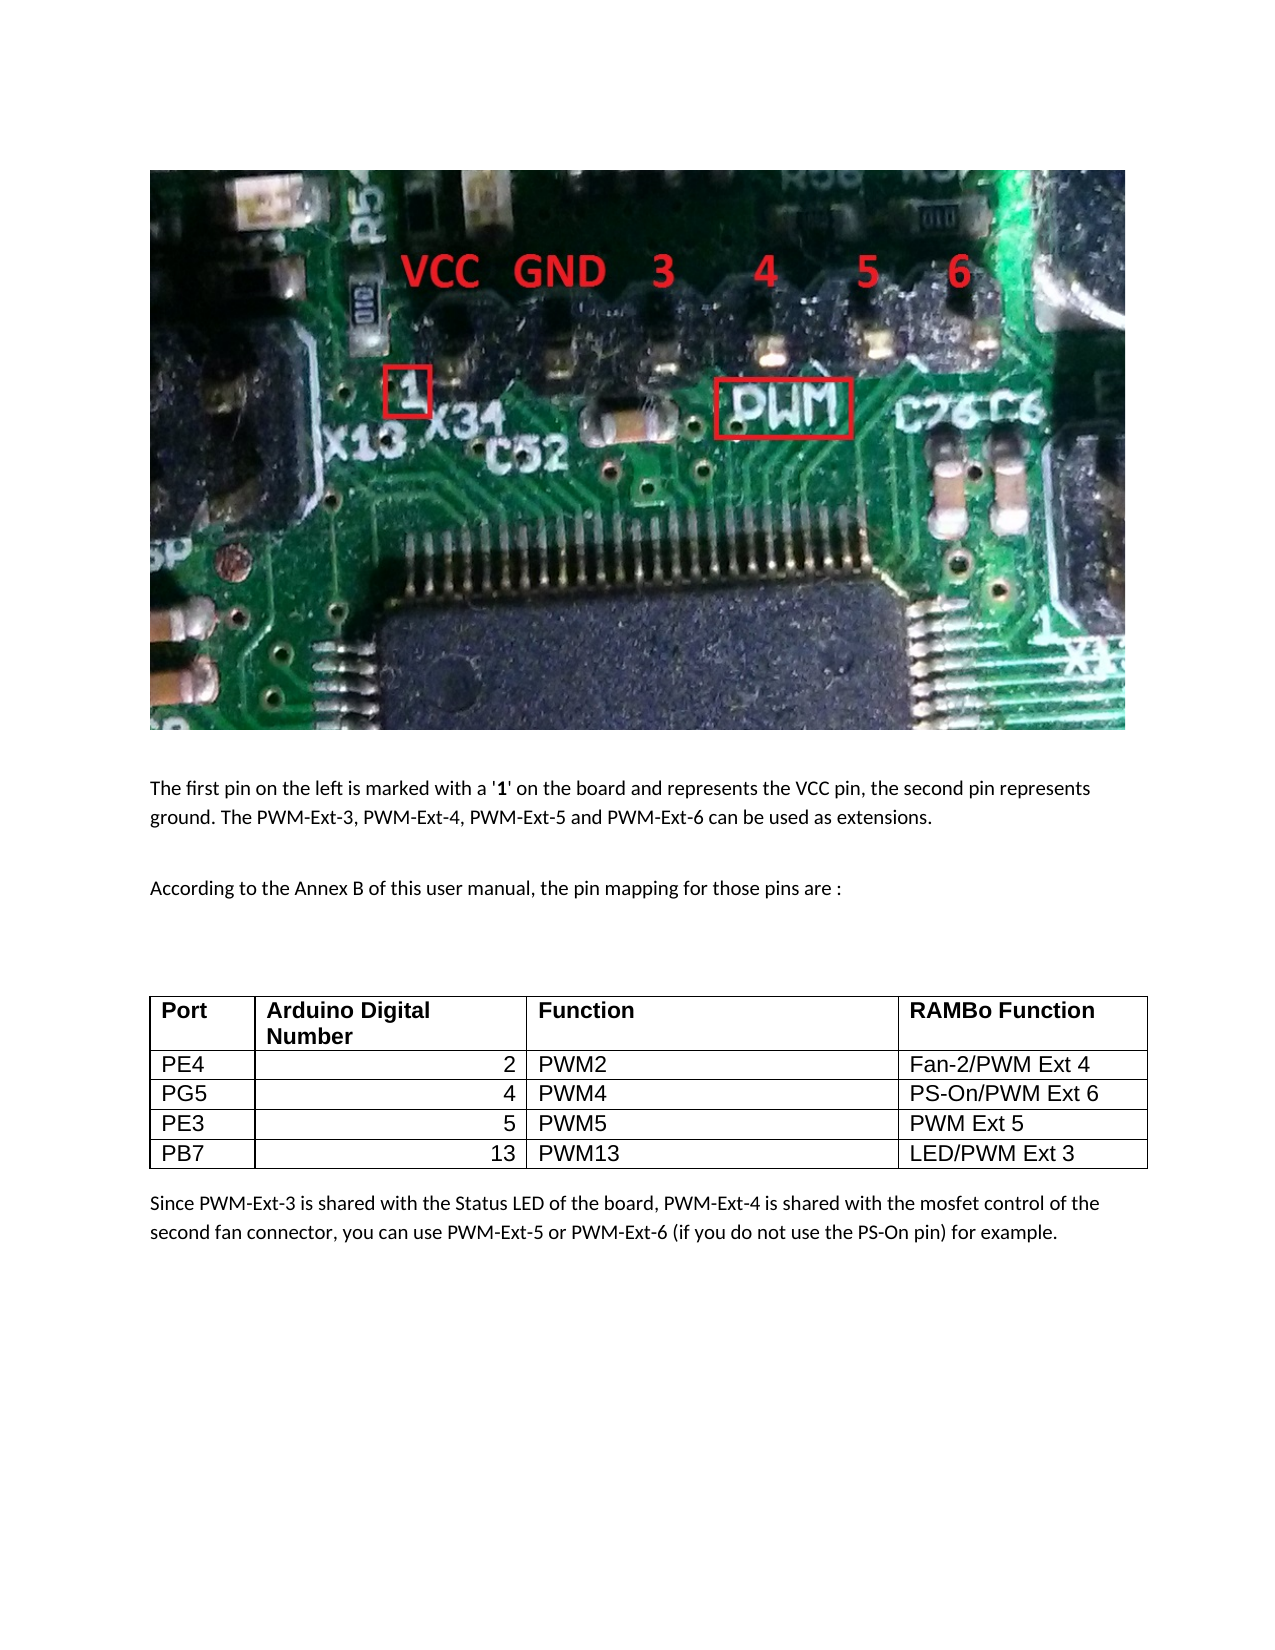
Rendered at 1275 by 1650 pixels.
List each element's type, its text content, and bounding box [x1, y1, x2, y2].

table_cell PWM2 [527, 1051, 898, 1079]
table_header RAMBo Function [899, 997, 1147, 1049]
table_cell LED/PWM Ext 3 [899, 1140, 1147, 1168]
table_cell PWM13 [527, 1140, 898, 1168]
table_cell 4 [256, 1080, 526, 1109]
table_cell 2 [256, 1051, 526, 1079]
table_cell PG5 [151, 1080, 254, 1109]
table_cell 5 [256, 1110, 526, 1139]
table_cell PWM Ext 5 [899, 1110, 1147, 1139]
table_cell PE4 [151, 1051, 254, 1079]
text Since PWM-Ext-3 is shared with the Status LED of the board, PWM-Ext-4 is shared with the mosfet control of the second fan connector, you can use PWM-Ext-5 or PWM-Ext-6 (if you do not use the PS-On pin) for example. [150, 1190, 1125, 1245]
table_header Port [151, 997, 254, 1049]
table_cell 13 [256, 1140, 526, 1168]
table_header Function [527, 997, 898, 1049]
text According to the Annex B of this user manual, the pin mapping for those pins are : [150, 875, 1125, 900]
table_cell PS-On/PWM Ext 6 [899, 1080, 1147, 1109]
text The first pin on the left is marked with a '1' on the board and represents the VCC pin, the second pin represents ground. The PWM-Ext-3, PWM-Ext-4, PWM-Ext-5 and PWM-Ext-6 can be used as extensions. [150, 775, 1125, 829]
table_cell PE3 [151, 1110, 254, 1139]
table_header Arduino Digital Number [256, 997, 526, 1049]
table_cell Fan-2/PWM Ext 4 [899, 1051, 1147, 1079]
table_cell PB7 [151, 1140, 254, 1168]
table_cell PWM4 [527, 1080, 898, 1109]
table_cell PWM5 [527, 1110, 898, 1139]
